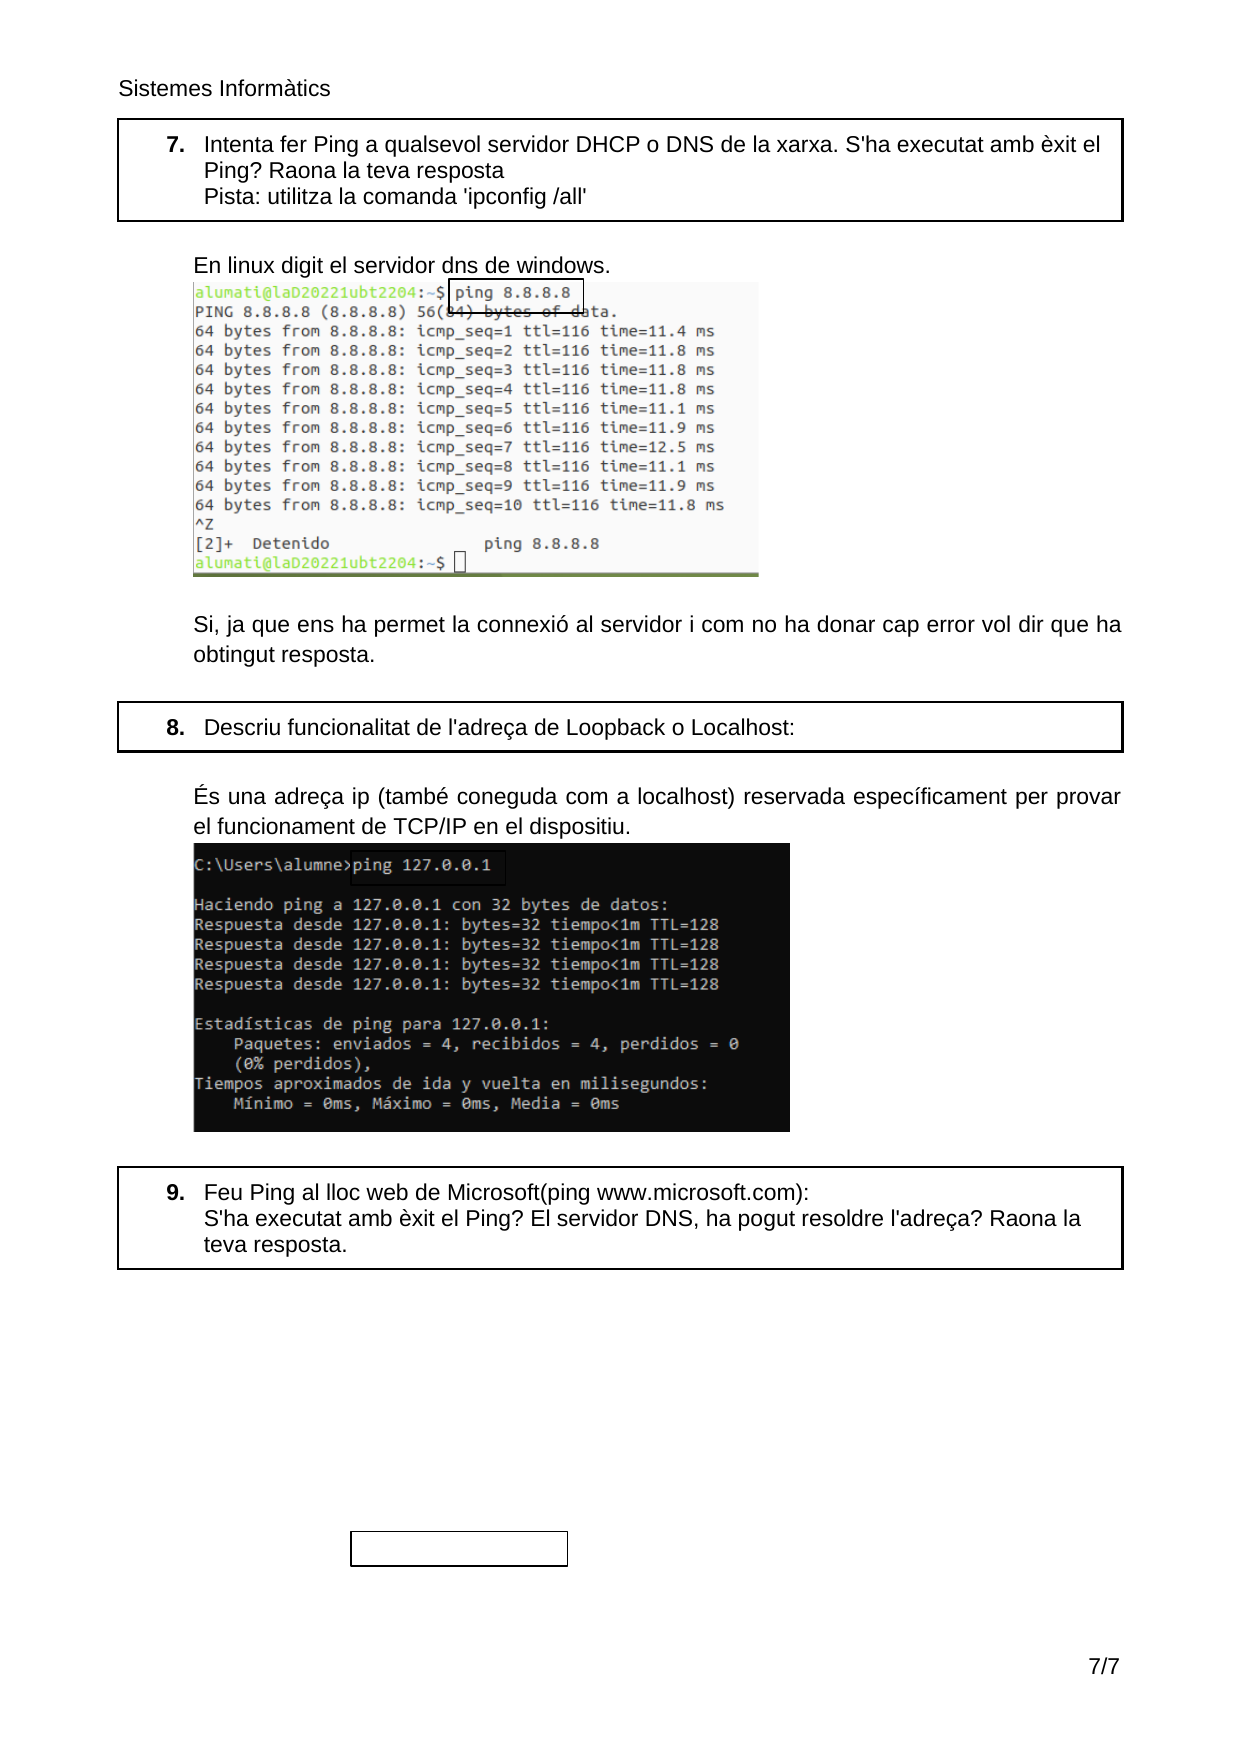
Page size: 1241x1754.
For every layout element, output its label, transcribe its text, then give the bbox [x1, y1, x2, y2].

text És una adreça ip (també coneguda com a localhost) reservada específicament per provar el funcionament de TCP/IP en el dispositiu. [193, 783, 1122, 839]
table_header Feu Ping al lloc web de Microsoft(ping www.microsoft.com): S'ha executat amb èxit el Ping? El servidor DNS, ha pogut resoldre l'adreça? Raona la teva resposta. [119, 1168, 1121, 1268]
table_header Descriu funcionalitat de l'adreça de Loopback o Localhost: [119, 703, 1121, 750]
picture [193, 546, 273, 577]
text En linux digit el servidor dns de windows. [118, 252, 1122, 279]
text Si, ja que ens ha permet la connexió al servidor i com no ha donar cap error vol dir que ha obtingut resposta. [193, 611, 1122, 667]
table_header Intenta fer Ping a qualsevol servidor DHCP o DNS de la xarxa. S'ha executat amb èxit el Ping? Raona la teva resposta Pista: utilitza la comanda 'ipconfig /all' [119, 120, 1121, 220]
